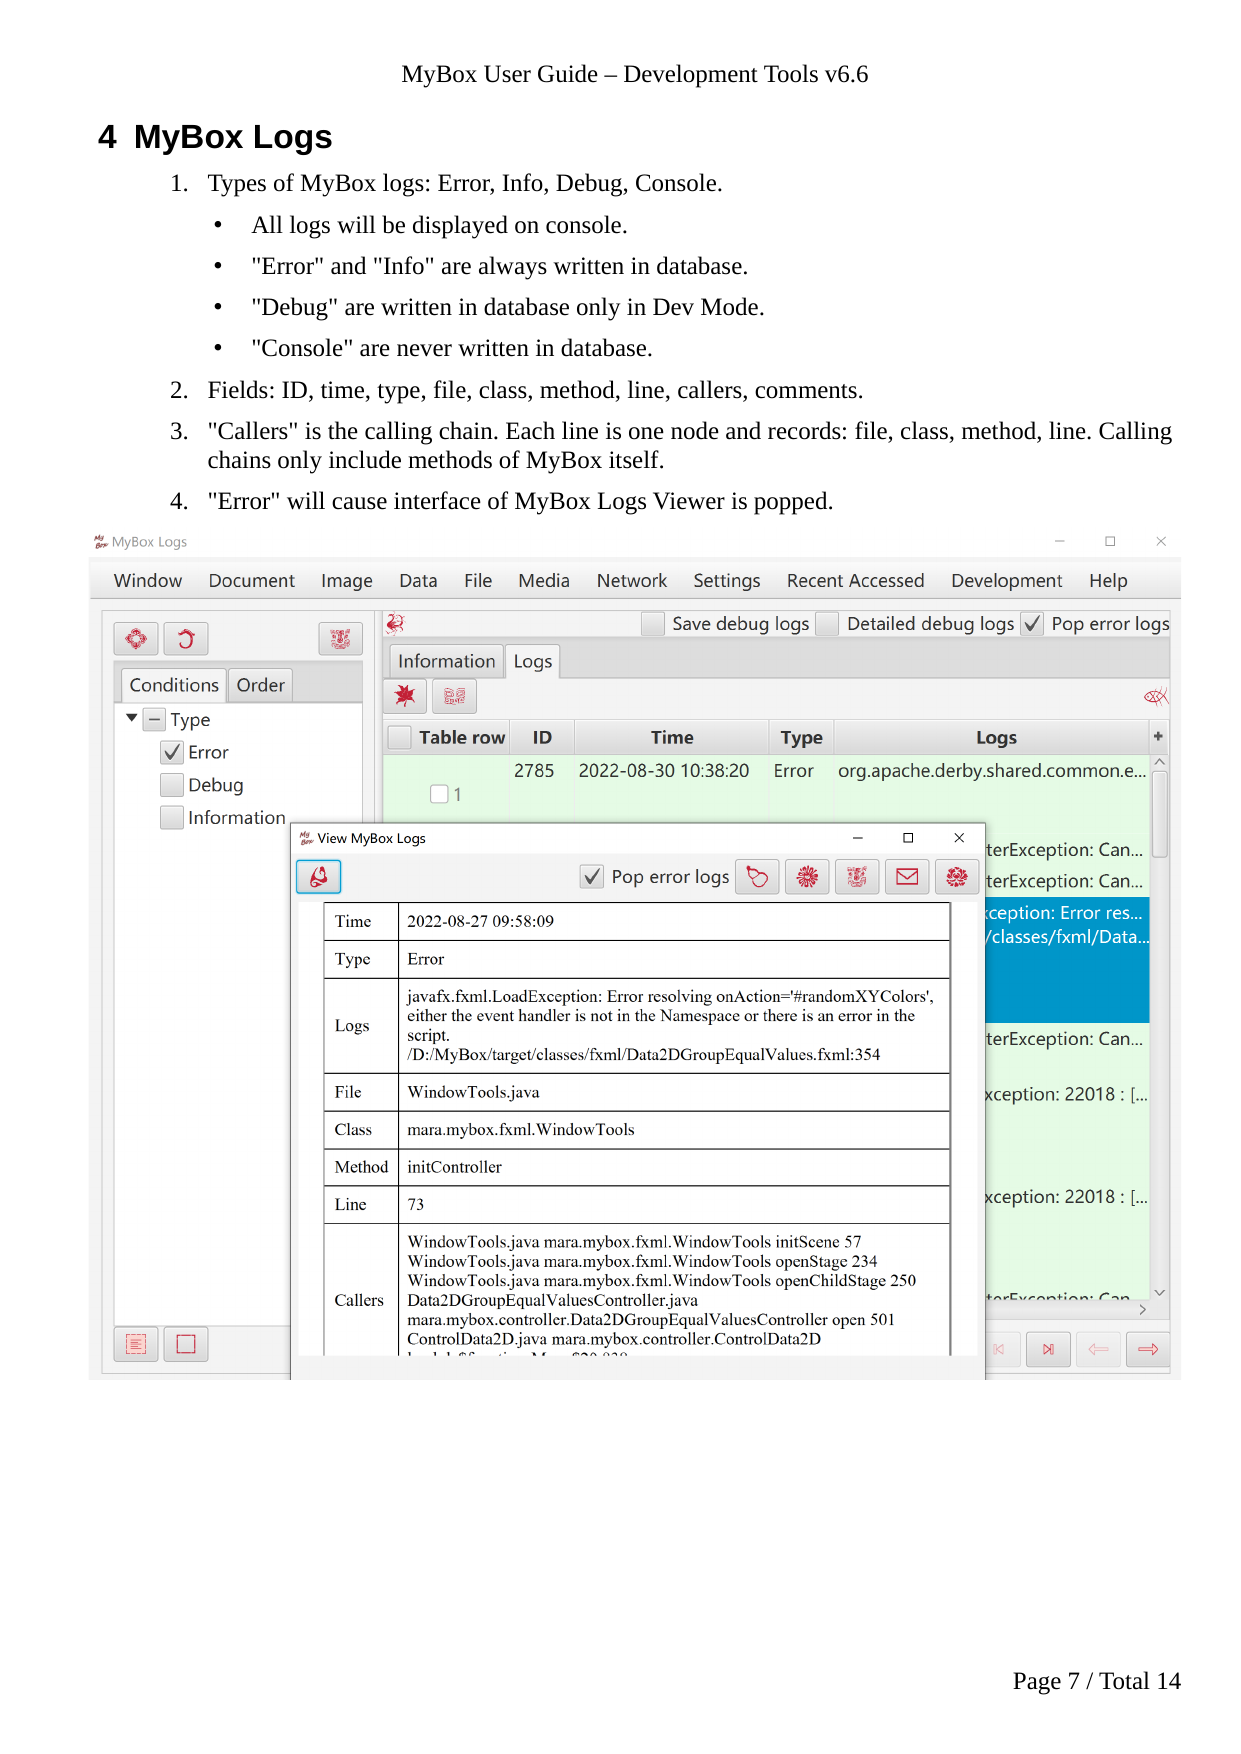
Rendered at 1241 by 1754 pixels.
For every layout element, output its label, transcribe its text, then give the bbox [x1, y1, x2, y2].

list "Debug" are written in database only in Dev Mode. [213, 292, 1181, 321]
list All logs will be displayed on console. [213, 210, 1181, 238]
list "Console" are never written in database. [213, 333, 1181, 362]
picture [88, 527, 1182, 1380]
list Fields: ID, time, type, file, class, method, line, callers, comments. [170, 375, 1181, 403]
list "Callers" is the calling chain. Each line is one node and records: file, class, method, line. Calling chains only include methods of MyBox itself. [170, 416, 1181, 473]
list "Error" and "Info" are always written in database. [213, 251, 1181, 280]
list Types of MyBox logs: Error, Info, Debug, Console. [170, 168, 1181, 197]
list "Error" will cause interface of MyBox Logs Viewer is popped. [170, 486, 1181, 515]
subtitle MyBox Logs [88, 117, 1181, 156]
